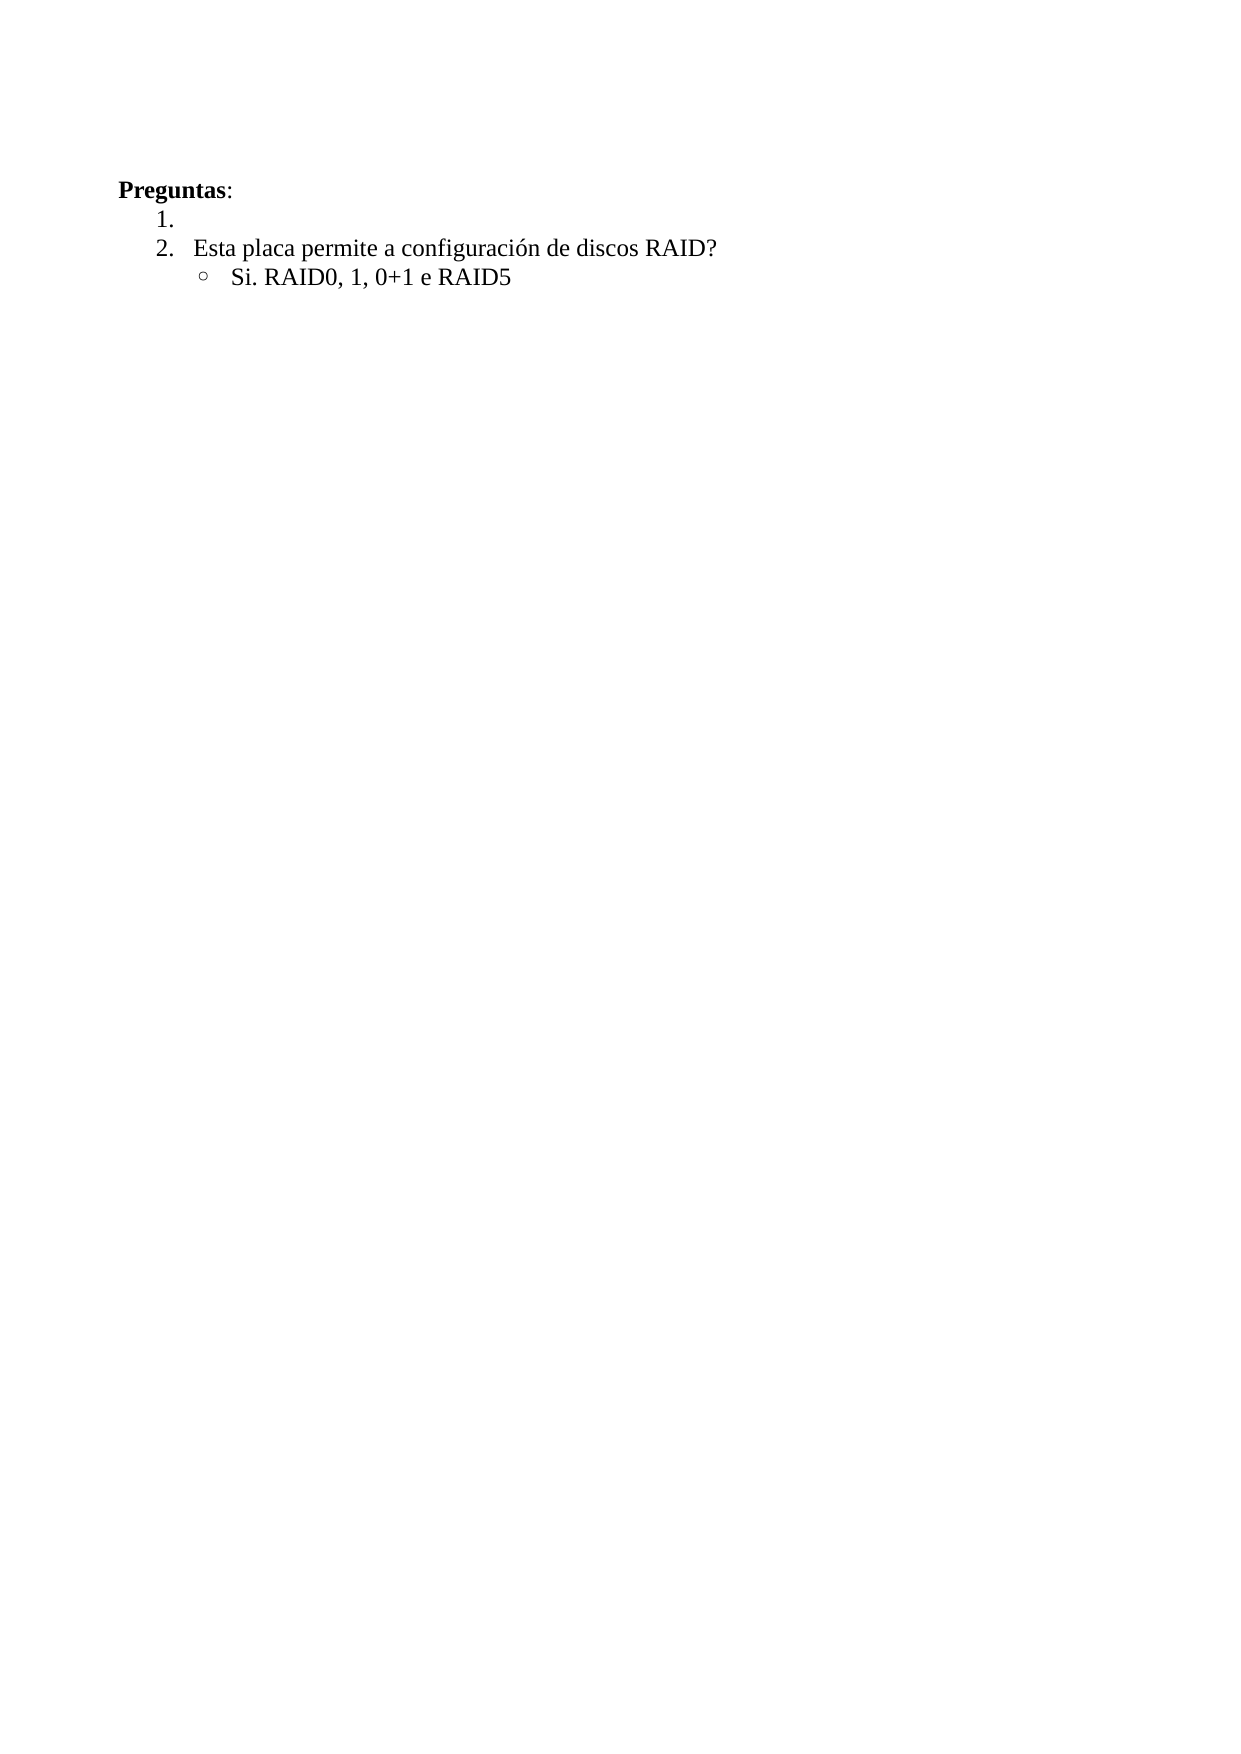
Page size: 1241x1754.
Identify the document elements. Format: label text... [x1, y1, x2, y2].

list Si. RAID0, 1, 0+1 e RAID5 [193, 262, 1122, 291]
text Preguntas: [118, 176, 1122, 204]
list Esta placa permite a configuración de discos RAID? [156, 233, 1122, 262]
